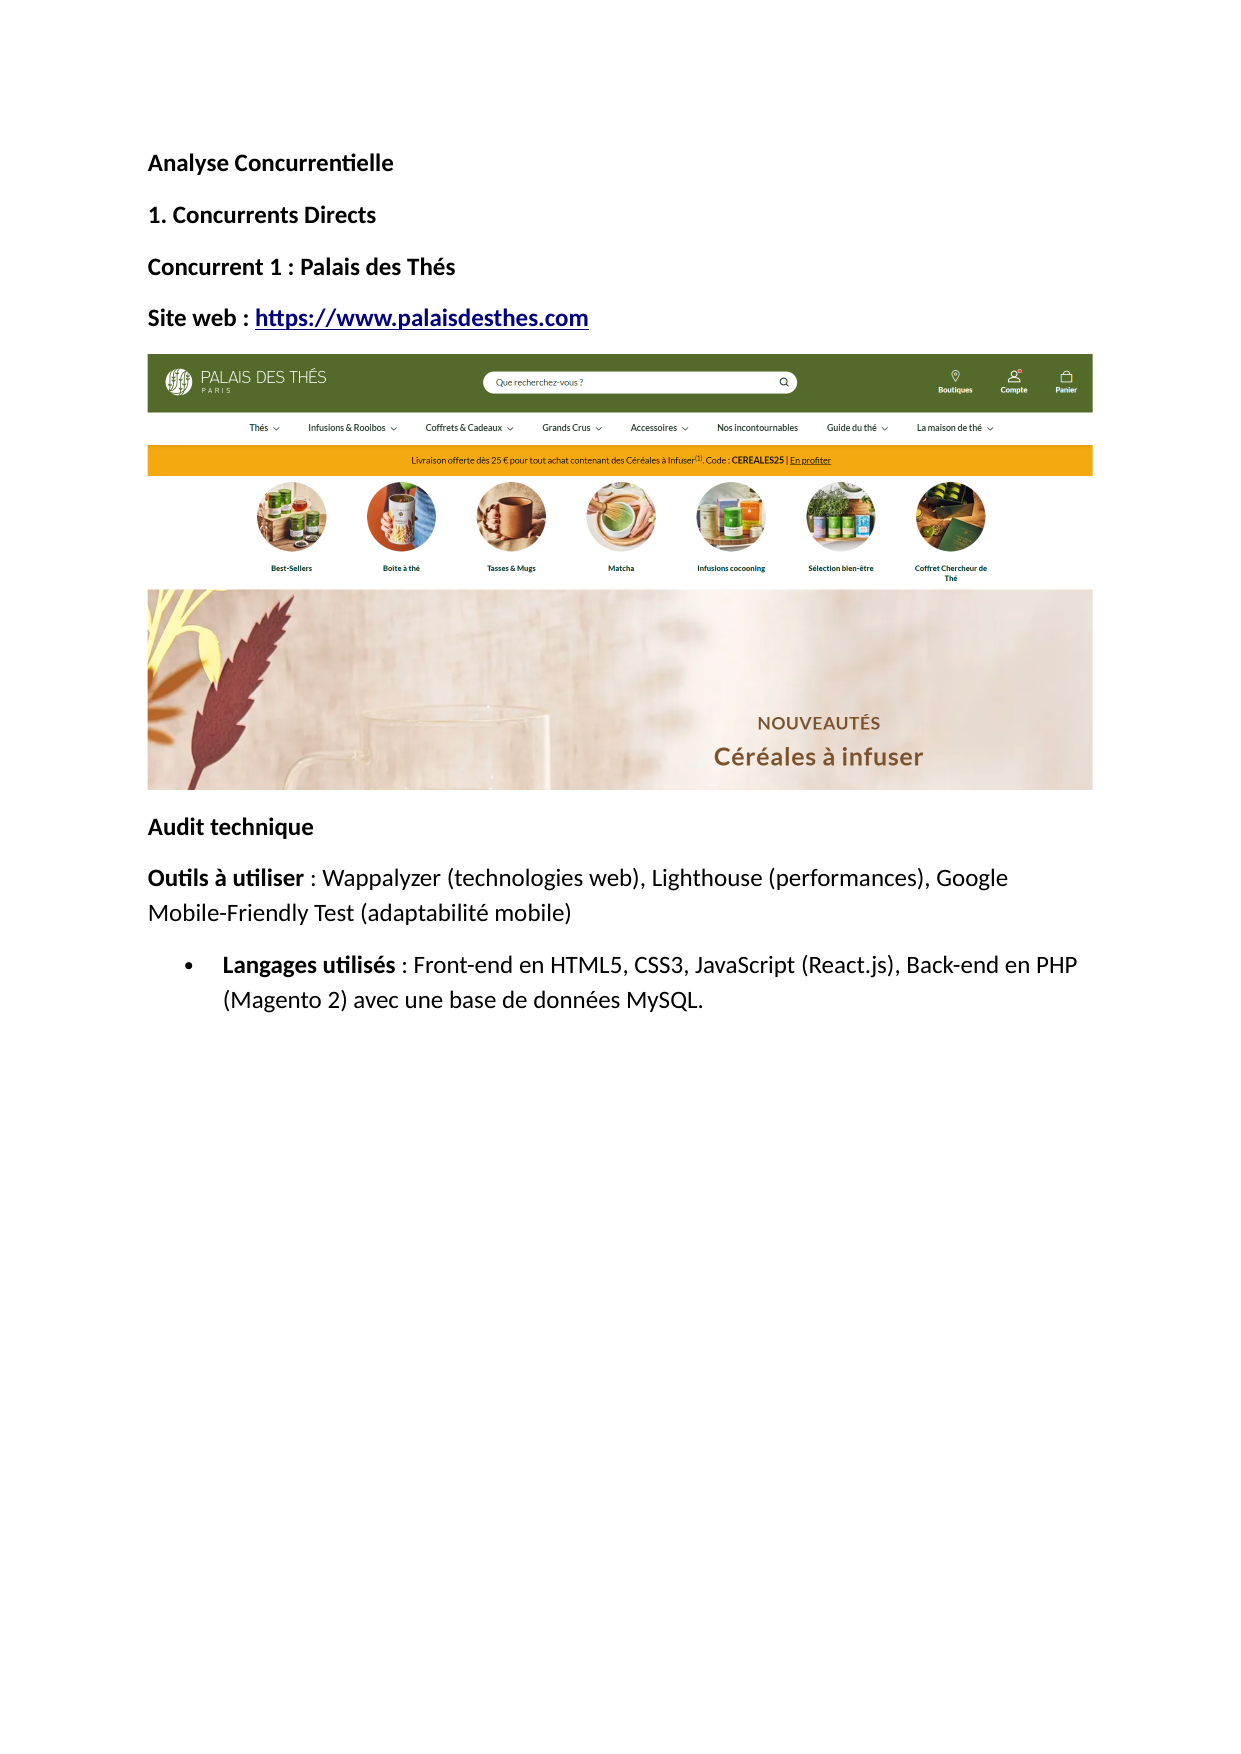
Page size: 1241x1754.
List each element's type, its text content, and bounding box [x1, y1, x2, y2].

text Site web : https://www.palaisdesthes.com [148, 303, 1093, 333]
text 1. Concurrents Directs [148, 199, 1093, 230]
text Analyse Concurrentielle [148, 148, 1093, 178]
text Audit technique [148, 811, 1093, 841]
list Langages utilisés : Front-end en HTML5, CSS3, JavaScript (React.js), Back-end en PHP (Magento 2) avec une base de données MySQL. [185, 949, 1093, 1015]
text Outils à utiliser : Wappalyzer (technologies web), Lighthouse (performances), Google Mobile-Friendly Test (adaptabilité mobile) [148, 863, 1093, 928]
text Concurrent 1 : Palais des Thés [148, 251, 1093, 281]
